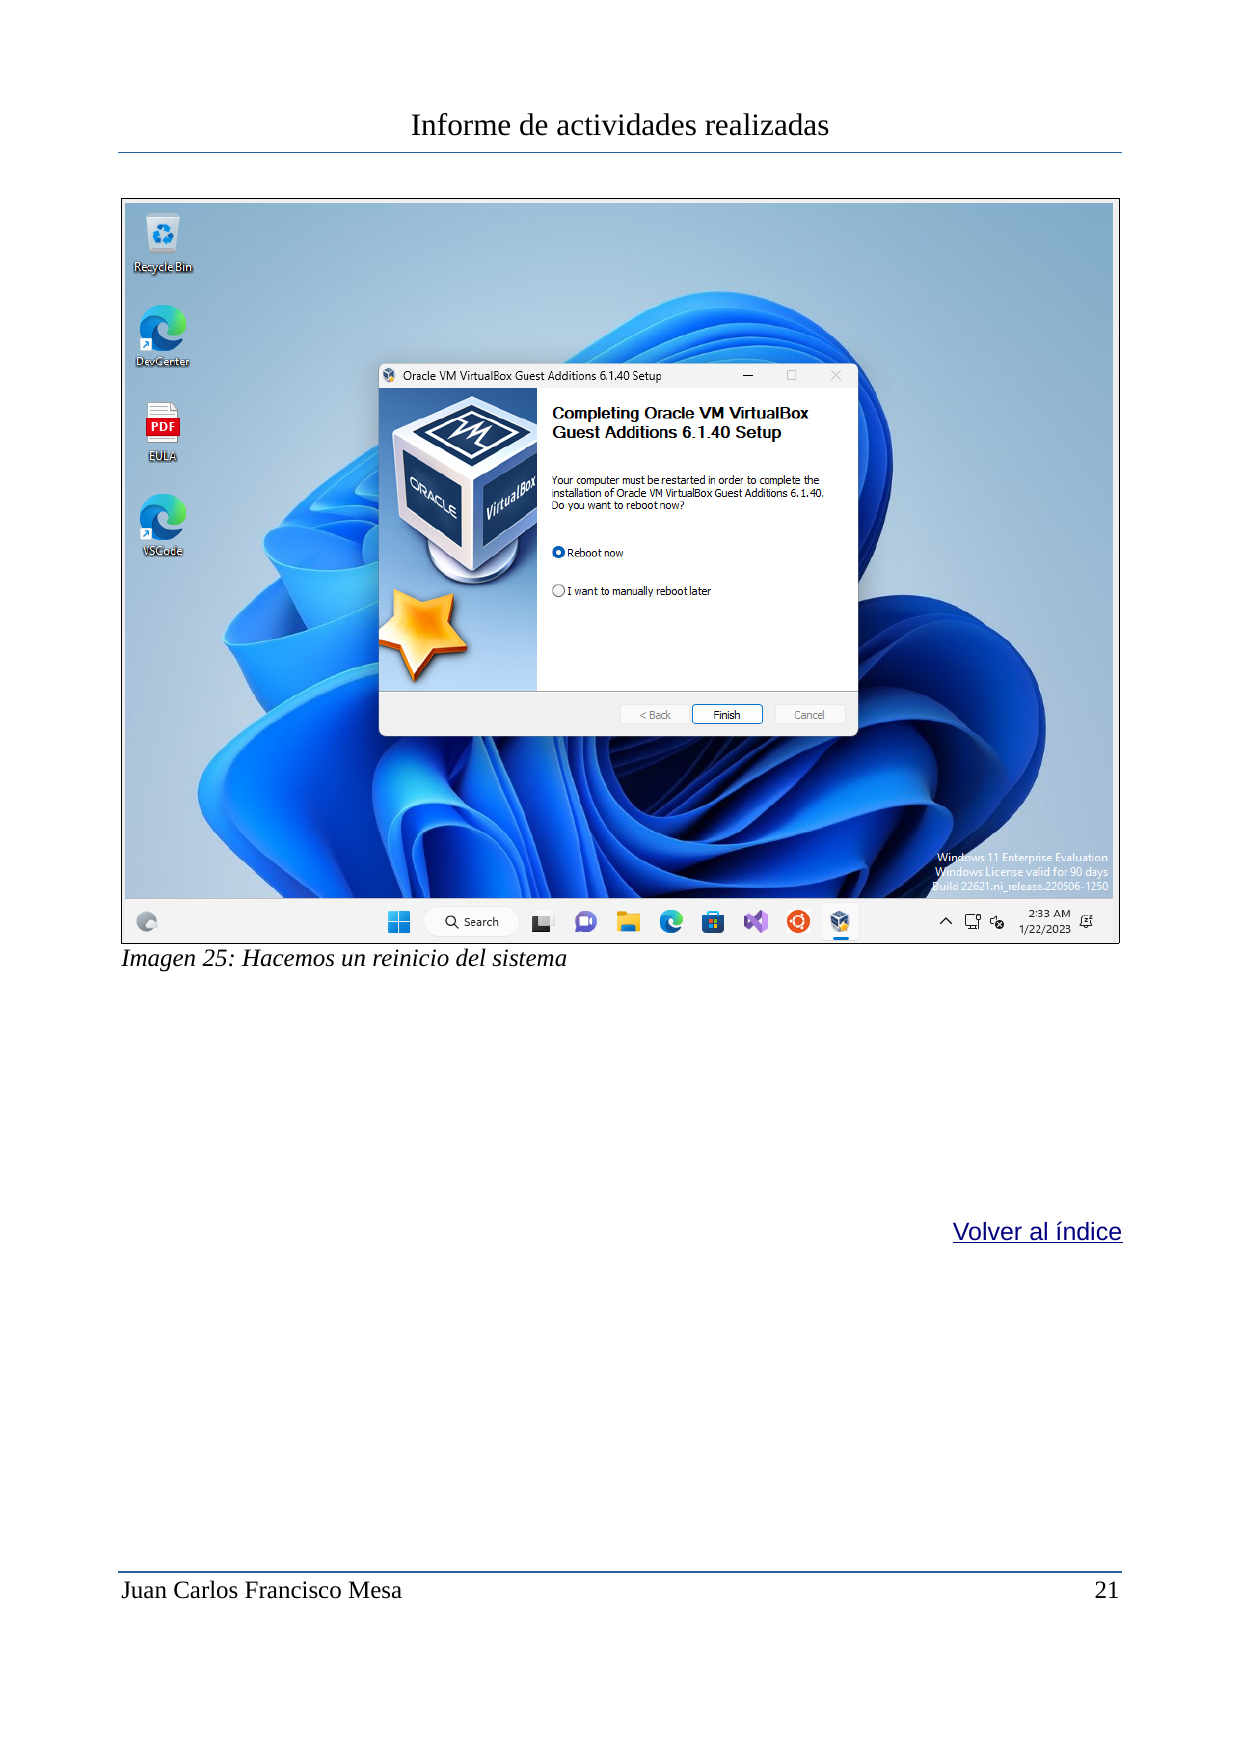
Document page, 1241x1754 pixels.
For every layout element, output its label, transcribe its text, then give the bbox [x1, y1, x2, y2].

text Imagen 25: Hacemos un reinicio del sistema [121, 944, 1119, 972]
picture [122, 199, 1119, 943]
text Volver al índice [118, 1217, 1122, 1246]
